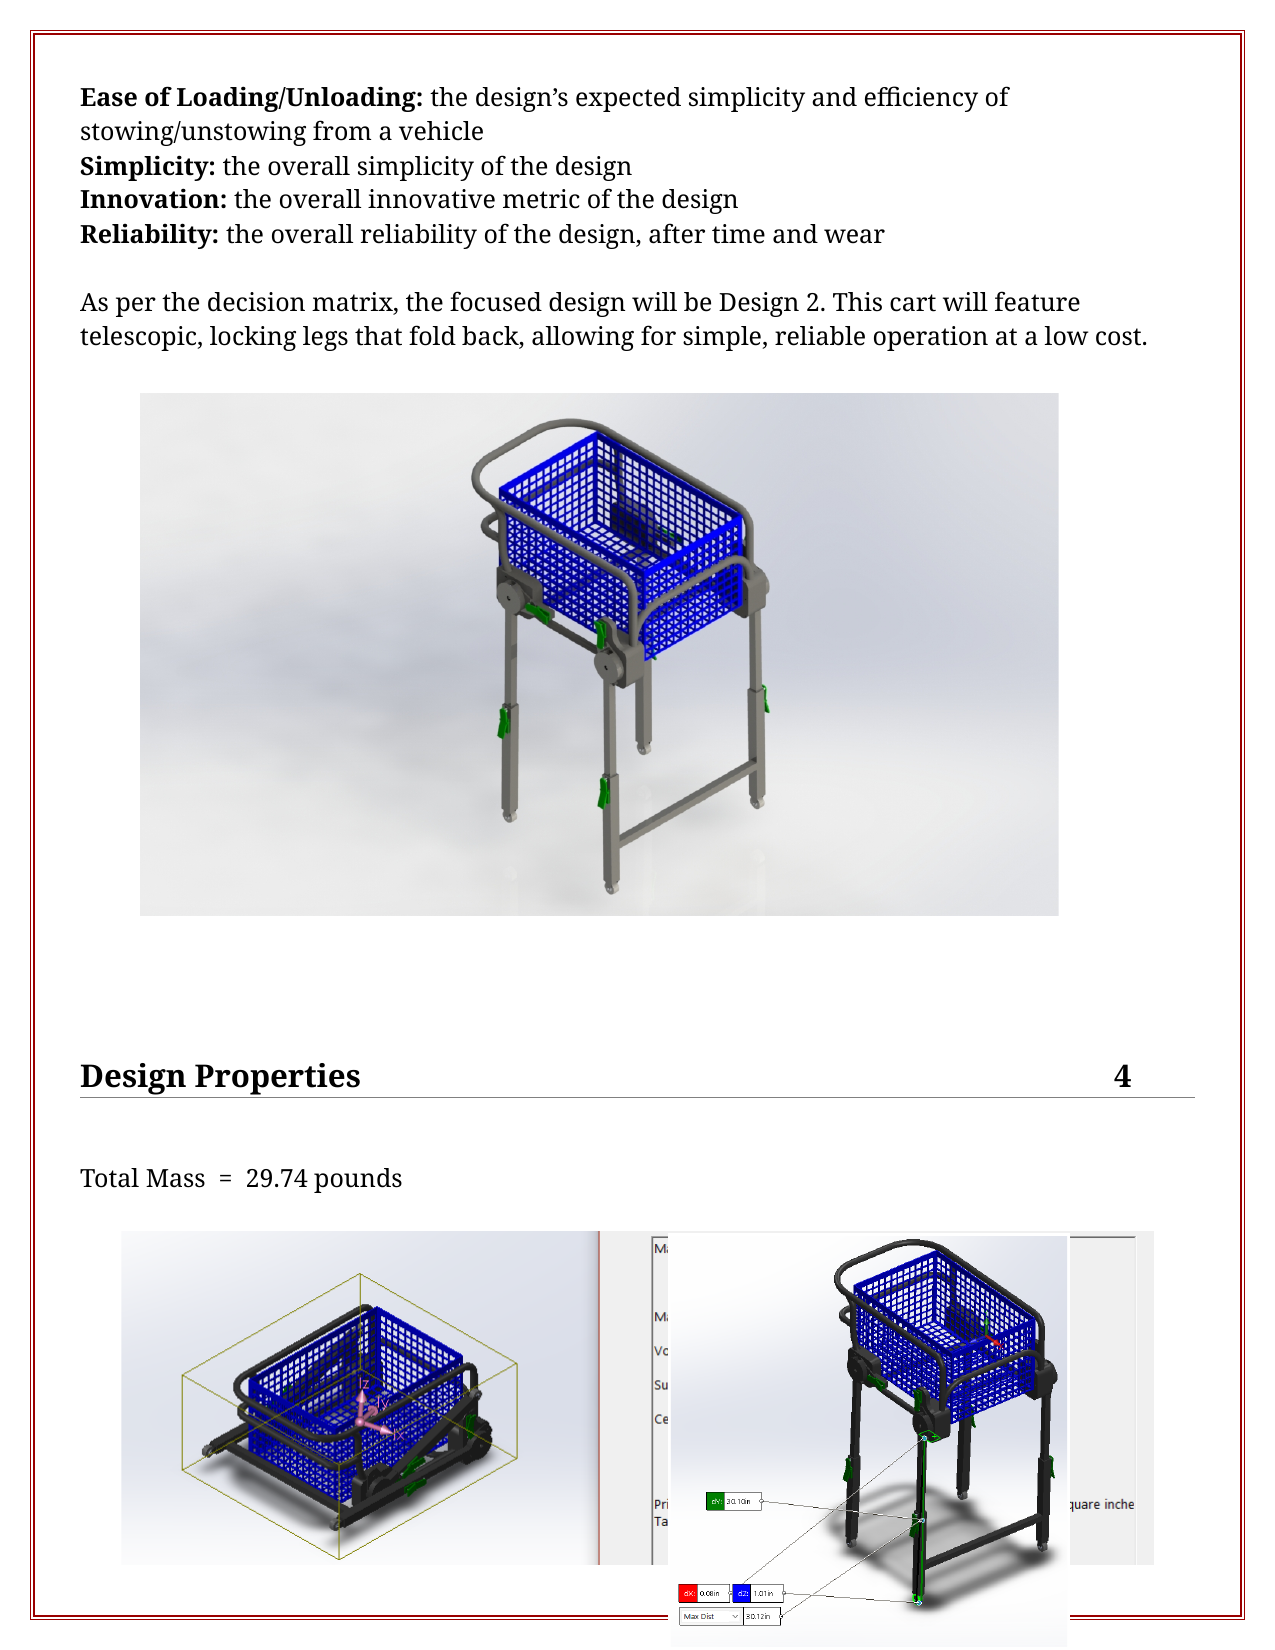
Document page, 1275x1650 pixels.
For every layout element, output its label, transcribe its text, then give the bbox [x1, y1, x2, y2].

picture [121, 1231, 1154, 1565]
text Simplicity: the overall simplicity of the design [80, 148, 1195, 182]
text Innovation: the overall innovative metric of the design [80, 182, 1195, 216]
text Total Mass = 29.74 pounds [80, 1161, 1195, 1195]
text Reliability: the overall reliability of the design, after time and wear [80, 216, 1195, 250]
picture [140, 393, 1059, 916]
text Design Properties 4 [80, 1054, 1195, 1097]
text [137, 391, 1062, 918]
picture [670, 1236, 1068, 1647]
text Ease of Loading/Unloading: the design’s expected simplicity and efficiency of stowing/unstowing from a vehicle [80, 80, 1195, 148]
text As per the decision matrix, the focused design will be Design 2. This cart will feature telescopic, locking legs that fold back, allowing for simple, reliable operation at a low cost. [80, 284, 1195, 352]
